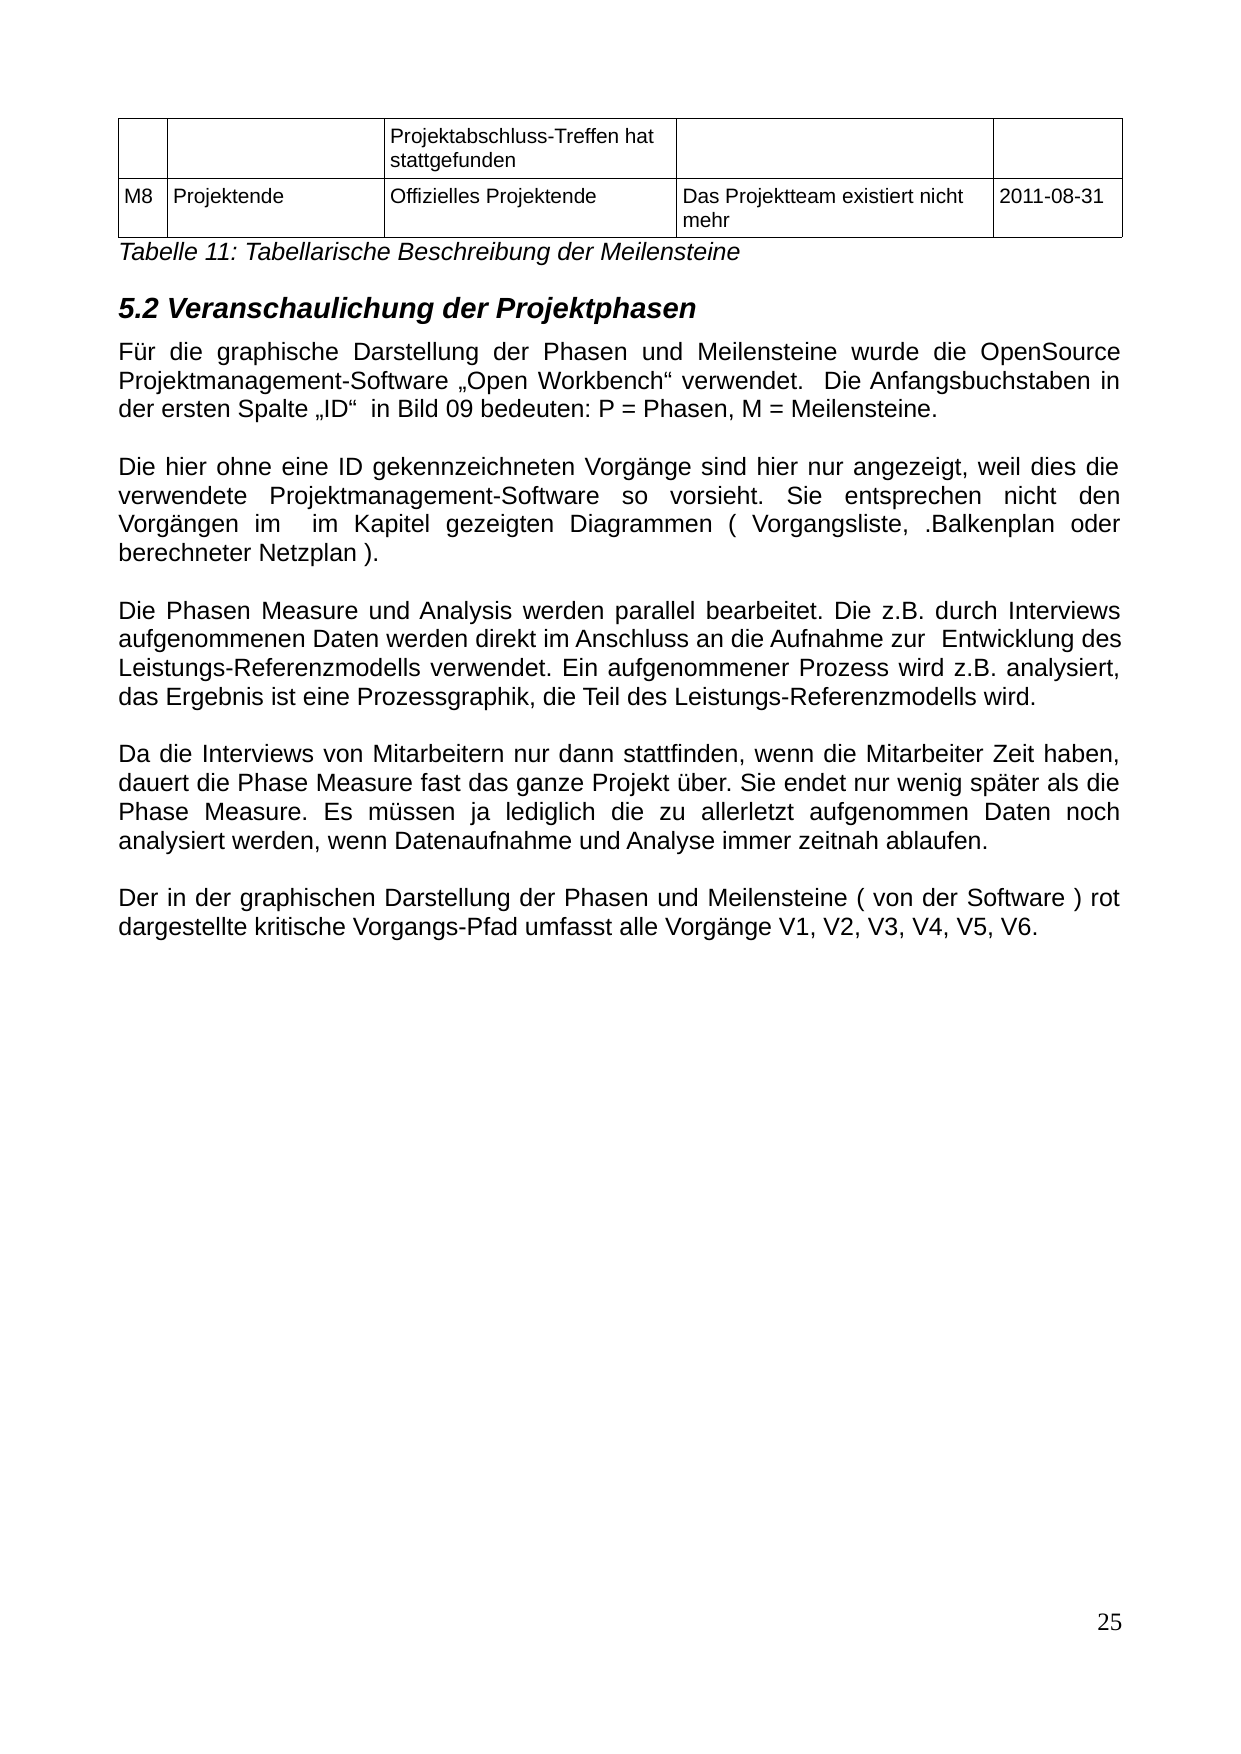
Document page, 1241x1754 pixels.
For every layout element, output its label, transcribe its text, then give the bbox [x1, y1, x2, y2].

table_cell [168, 119, 384, 178]
table_cell [677, 119, 993, 178]
table_cell Offizielles Projektende [385, 179, 676, 237]
table_cell 2011-08-31 [994, 179, 1122, 237]
subtitle 5.2 Veranschaulichung der Projektphasen [118, 291, 1122, 324]
text Die Phasen Measure und Analysis werden parallel bearbeitet. Die z.B. durch Interviews aufgenommenen Daten werden direkt im Anschluss an die Aufnahme zur Entwicklung des Leistungs-Referenzmodells verwendet. Ein aufgenommener Prozess wird z.B. analysiert, das Ergebnis ist eine Prozessgraphik, die Teil des Leistungs-Referenzmodells wird. [118, 596, 1122, 711]
text Tabelle 11: Tabellarische Beschreibung der Meilensteine [118, 238, 1122, 266]
text Die hier ohne eine ID gekennzeichneten Vorgänge sind hier nur angezeigt, weil dies die verwendete Projektmanagement-Software so vorsieht. Sie entsprechen nicht den Vorgängen im im Kapitel gezeigten Diagrammen ( Vorgangsliste, .Balkenplan oder berechneter Netzplan ). [118, 452, 1122, 567]
text Der in der graphischen Darstellung der Phasen und Meilensteine ( von der Software ) rot dargestellte kritische Vorgangs-Pfad umfasst alle Vorgänge V1, V2, V3, V4, V5, V6. [118, 883, 1122, 941]
table_cell [119, 119, 167, 178]
table_cell M8 [119, 179, 167, 237]
table_cell Projektabschluss-Treffen hat stattgefunden [385, 119, 676, 178]
text Für die graphische Darstellung der Phasen und Meilensteine wurde die OpenSource Projektmanagement-Software „Open Workbench“ verwendet. Die Anfangsbuchstaben in der ersten Spalte „ID“ in Bild 09 bedeuten: P = Phasen, M = Meilensteine. [118, 337, 1122, 423]
table_cell Projektende [168, 179, 384, 237]
table_cell [994, 119, 1122, 178]
text Da die Interviews von Mitarbeitern nur dann stattfinden, wenn die Mitarbeiter Zeit haben, dauert die Phase Measure fast das ganze Projekt über. Sie endet nur wenig später als die Phase Measure. Es müssen ja lediglich die zu allerletzt aufgenommen Daten noch analysiert werden, wenn Datenaufnahme und Analyse immer zeitnah ablaufen. [118, 739, 1122, 854]
table_cell Das Projektteam existiert nicht mehr [677, 179, 993, 237]
